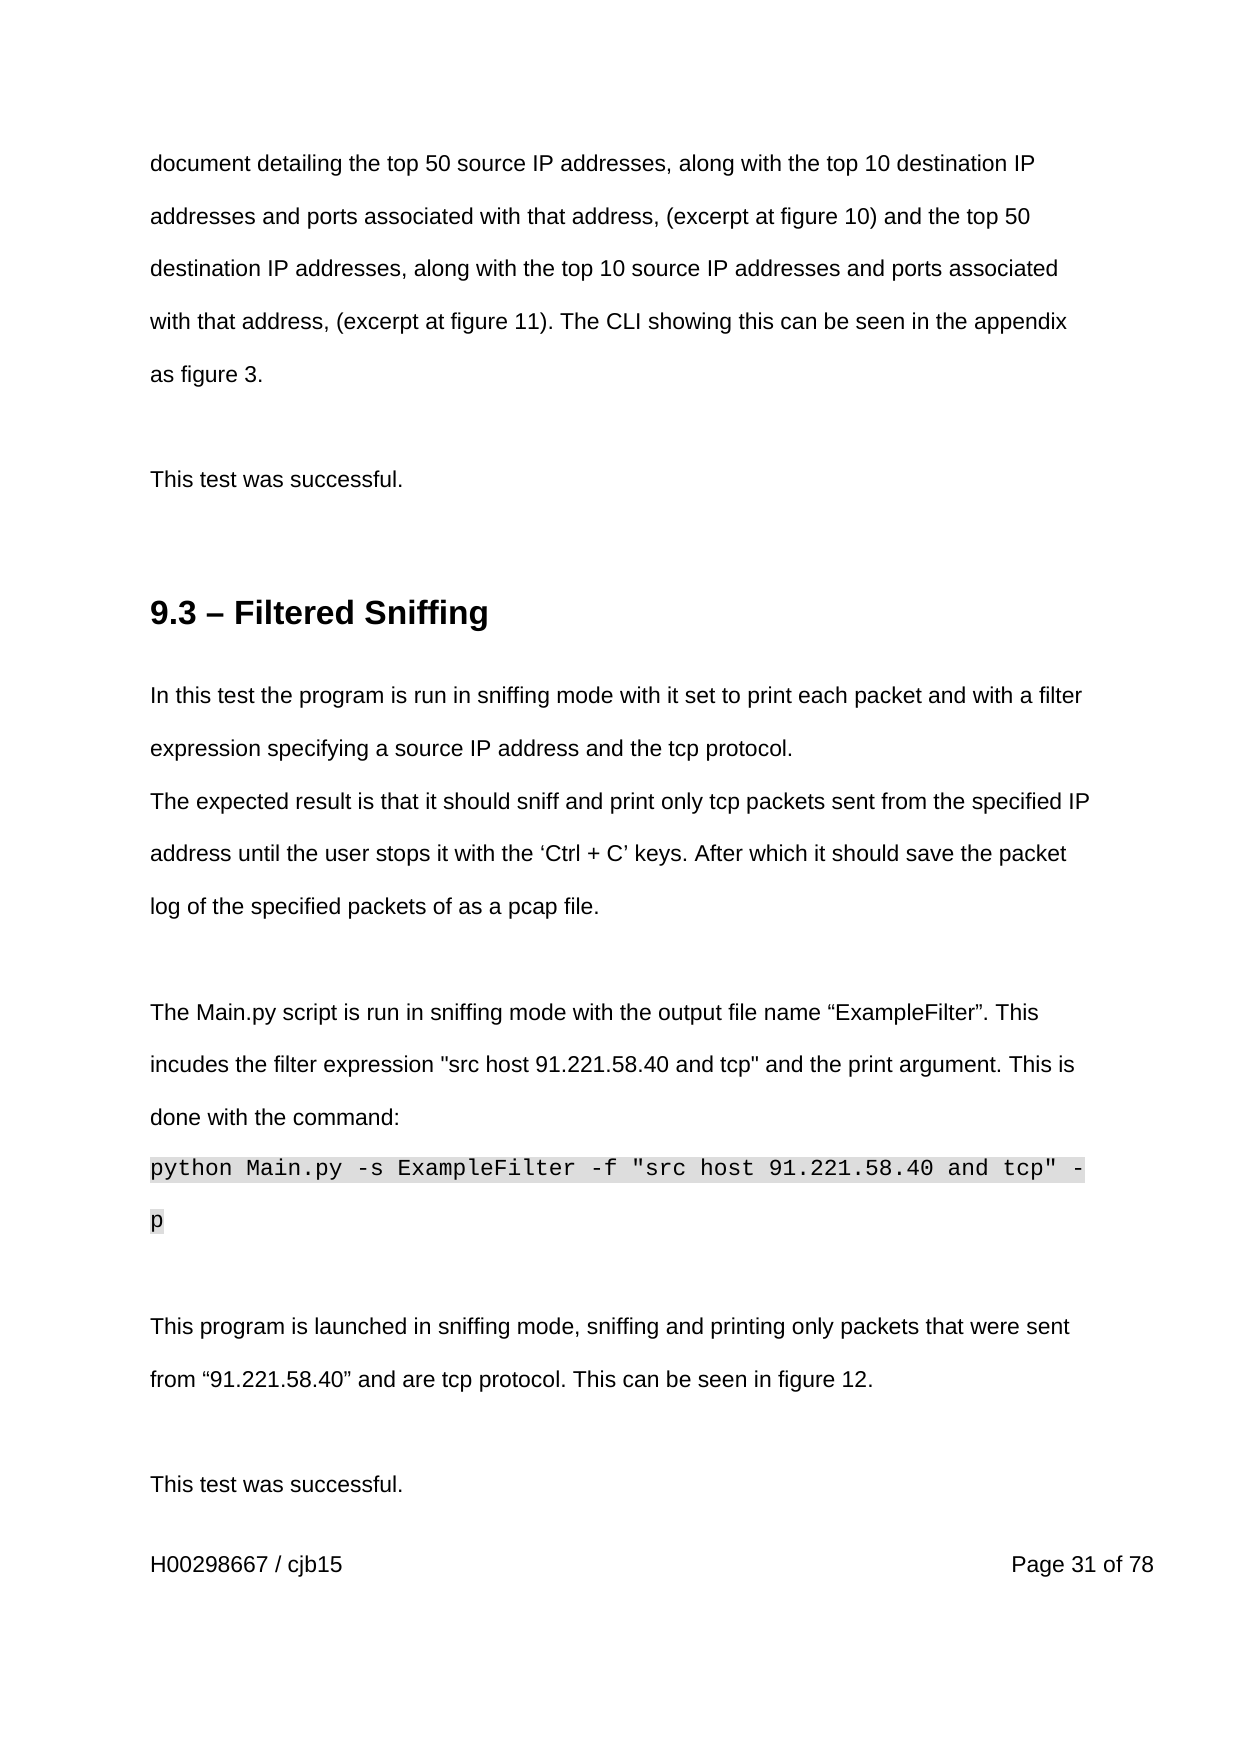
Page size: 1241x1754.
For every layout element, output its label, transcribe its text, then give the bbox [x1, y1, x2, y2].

text In this test the program is run in sniffing mode with it set to print each packet and with a filter expression specifying a source IP address and the tcp protocol. [150, 682, 1090, 761]
text This test was successful. [150, 1471, 1090, 1498]
text This program is launched in sniffing mode, sniffing and printing only packets that were sent from “91.221.58.40” and are tcp protocol. This can be seen in figure 12. [150, 1313, 1090, 1392]
text The expected result is that it should sniff and print only tcp packets sent from the specified IP address until the user stops it with the ‘Ctrl + C’ keys. After which it should save the packet log of the specified packets of as a pcap file. [150, 788, 1090, 919]
text This test was successful. [150, 466, 1090, 493]
text The Main.py script is run in sniffing mode with the output file name “ExampleFilter”. This incudes the filter expression "src host 91.221.58.40 and tcp" and the print argument. This is done with the command: [150, 998, 1090, 1130]
subtitle 9.3 – Filtered Sniffing [150, 592, 1090, 631]
text python Main.py -s ExampleFilter -f "src host 91.221.58.40 and tcp" -p [150, 1157, 1090, 1234]
text document detailing the top 50 source IP addresses, along with the top 10 destination IP addresses and ports associated with that address, (excerpt at figure 10) and the top 50 destination IP addresses, along with the top 10 source IP addresses and ports associated with that address, (excerpt at figure 11). The CLI showing this can be seen in the appendix as figure 3. [150, 150, 1090, 387]
